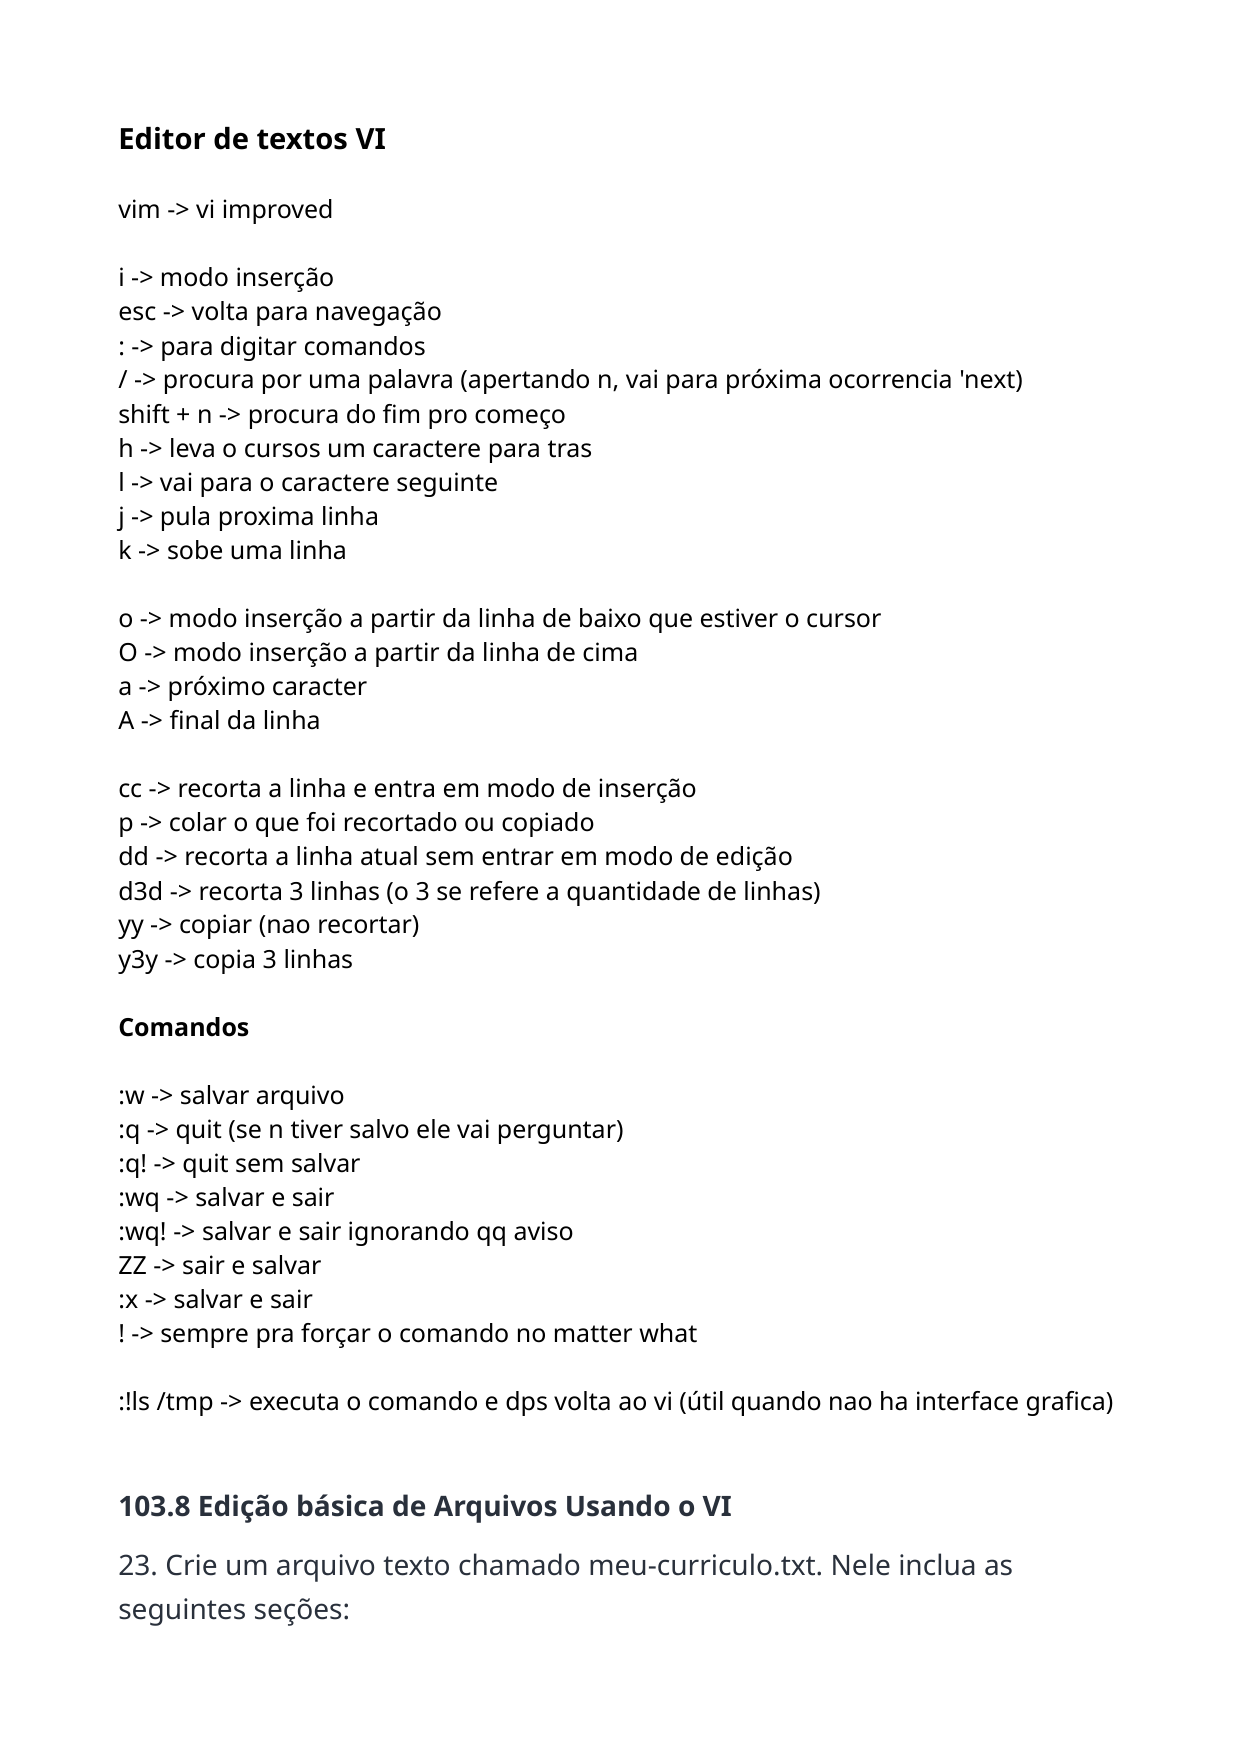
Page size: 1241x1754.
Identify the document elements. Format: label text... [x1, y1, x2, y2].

text 103.8 Edição básica de Arquivos Usando o VI [118, 1486, 1122, 1524]
text o -> modo inserção a partir da linha de baixo que estiver o cursor [118, 601, 1122, 635]
text ZZ -> sair e salvar [118, 1248, 1122, 1282]
text yy -> copiar (nao recortar) [118, 907, 1122, 941]
text :wq! -> salvar e sair ignorando qq aviso [118, 1214, 1122, 1248]
text shift + n -> procura do fim pro começo [118, 396, 1122, 430]
text 23. Crie um arquivo texto chamado meu-curriculo.txt. Nele inclua as seguintes seções: [118, 1545, 1122, 1627]
text esc -> volta para navegação [118, 294, 1122, 328]
text : -> para digitar comandos [118, 328, 1122, 362]
text dd -> recorta a linha atual sem entrar em modo de edição [118, 839, 1122, 873]
text j -> pula proxima linha [118, 498, 1122, 532]
text :w -> salvar arquivo [118, 1077, 1122, 1112]
text :wq -> salvar e sair [118, 1180, 1122, 1214]
text Comandos [118, 1009, 1122, 1043]
text d3d -> recorta 3 linhas (o 3 se refere a quantidade de linhas) [118, 873, 1122, 907]
text k -> sobe uma linha [118, 532, 1122, 567]
text Editor de textos VI [118, 118, 1122, 158]
text h -> leva o cursos um caractere para tras [118, 430, 1122, 464]
text / -> procura por uma palavra (apertando n, vai para próxima ocorrencia 'next) [118, 362, 1122, 396]
text :q! -> quit sem salvar [118, 1146, 1122, 1180]
text vim -> vi improved [118, 192, 1122, 226]
text :!ls /tmp -> executa o comando e dps volta ao vi (útil quando nao ha interface grafica) [118, 1384, 1122, 1418]
text cc -> recorta a linha e entra em modo de inserção [118, 771, 1122, 805]
text a -> próximo caracter [118, 669, 1122, 703]
text p -> colar o que foi recortado ou copiado [118, 805, 1122, 839]
text ! -> sempre pra forçar o comando no matter what [118, 1316, 1122, 1350]
text y3y -> copia 3 linhas [118, 941, 1122, 975]
text :q -> quit (se n tiver salvo ele vai perguntar) [118, 1112, 1122, 1146]
text A -> final da linha [118, 703, 1122, 737]
text :x -> salvar e sair [118, 1282, 1122, 1316]
text i -> modo inserção [118, 260, 1122, 294]
text l -> vai para o caractere seguinte [118, 464, 1122, 498]
text O -> modo inserção a partir da linha de cima [118, 635, 1122, 669]
